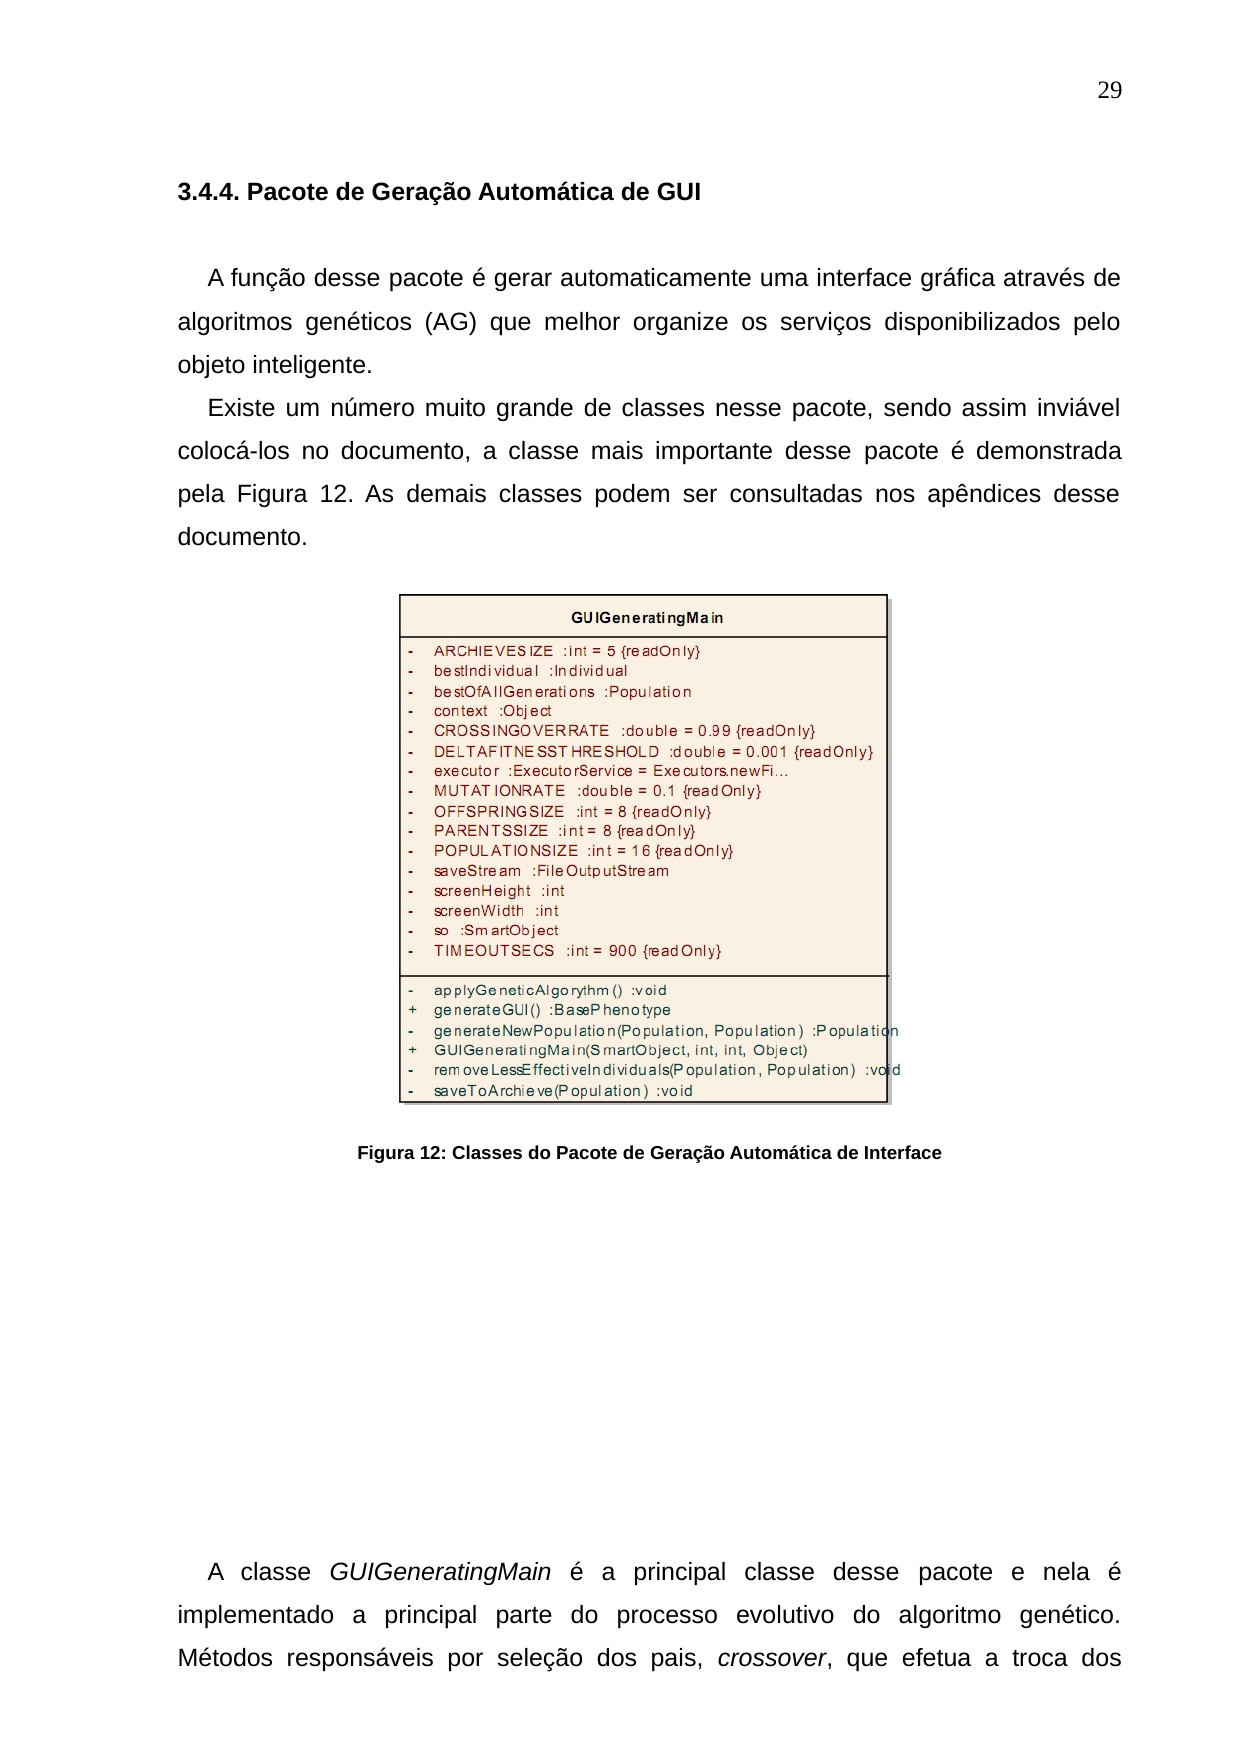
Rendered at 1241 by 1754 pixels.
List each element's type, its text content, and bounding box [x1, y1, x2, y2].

picture [396, 590, 904, 1105]
text A função desse pacote é gerar automaticamente uma interface gráfica através de algoritmos genéticos (AG) que melhor organize os serviços disponibilizados pelo objeto inteligente. [177, 263, 1122, 378]
text Existe um número muito grande de classes nesse pacote, sendo assim inviável colocá-los no documento, a classe mais importante desse pacote é demonstrada pela Figura 12. As demais classes podem ser consultadas nos apêndices desse documento. [177, 393, 1122, 551]
list Pacote de Geração Automática de GUI [177, 177, 1122, 206]
text Figura 12: Classes do Pacote de Geração Automática de Interface [349, 1142, 950, 1163]
text A classe GUIGeneratingMain é a principal classe desse pacote e nela é implementado a principal parte do processo evolutivo do algoritmo genético. Métodos responsáveis por seleção dos pais, crossover, que efetua a troca dos [177, 1557, 1122, 1672]
